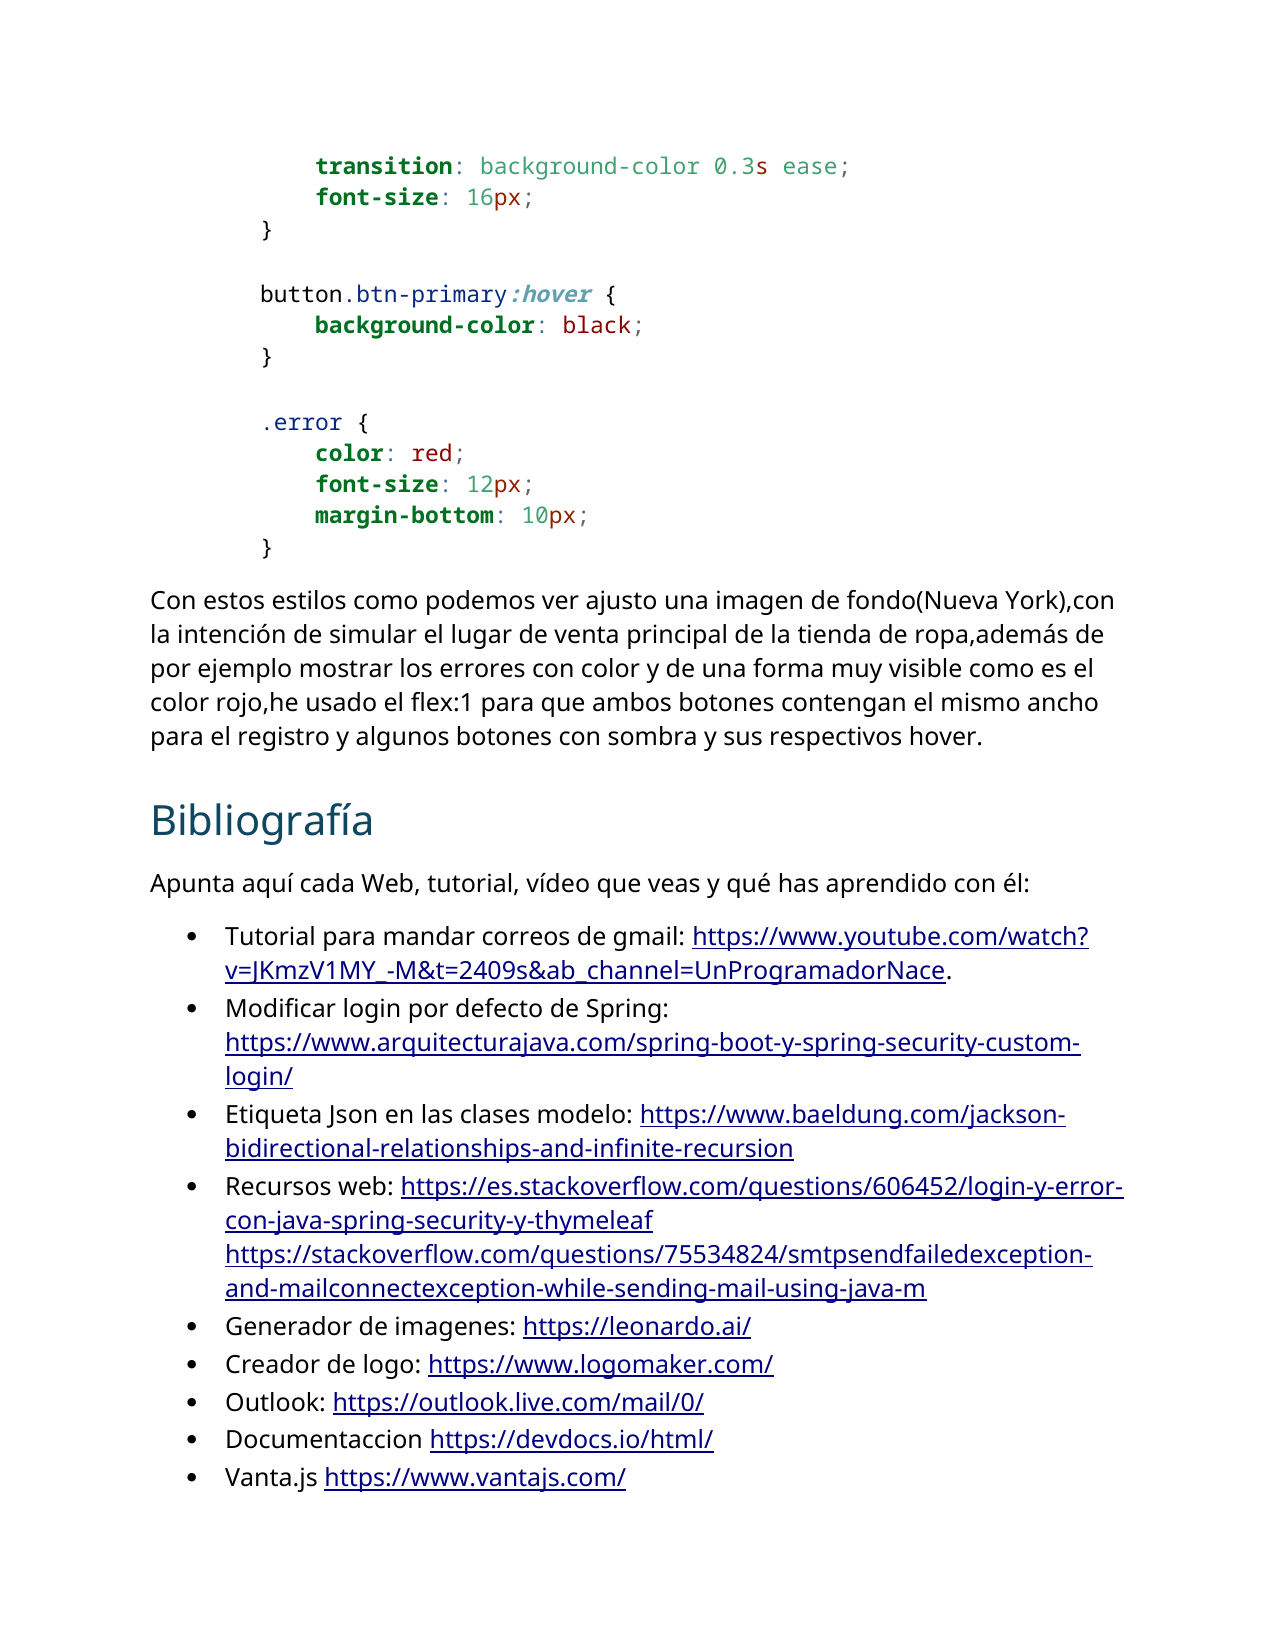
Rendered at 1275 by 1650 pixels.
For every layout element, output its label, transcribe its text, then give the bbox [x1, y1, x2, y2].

list Etiqueta Json en las clases modelo: https://www.baeldung.com/jackson-bidirectional-relationships-and-infinite-recursion [187, 1097, 1125, 1165]
text transition: background-color 0.3s ease; font-size: 16px; } button.btn-primary:hover { background-color: black; } .error { color: red; font-size: 12px; margin-bottom: 10px; } [150, 150, 1125, 562]
text Apunta aquí cada Web, tutorial, vídeo que veas y qué has aprendido con él: [150, 866, 1125, 900]
list Outlook: https://outlook.live.com/mail/0/ [187, 1384, 1125, 1418]
list Generador de imagenes: https://leonardo.ai/ [187, 1308, 1125, 1343]
list Documentaccion https://devdocs.io/html/ [187, 1422, 1125, 1456]
list Creador de logo: https://www.logomaker.com/ [187, 1346, 1125, 1380]
list Vanta.js https://www.vantajs.com/ [187, 1460, 1125, 1494]
text Con estos estilos como podemos ver ajusto una imagen de fondo(Nueva York),con la intención de simular el lugar de venta principal de la tienda de ropa,además de por ejemplo mostrar los errores con color y de una forma muy visible como es el color rojo,he usado el flex:1 para que ambos botones contengan el mismo ancho para el registro y algunos botones con sombra y sus respectivos hover. [150, 583, 1125, 753]
subtitle Bibliografía [150, 791, 1125, 847]
list Modificar login por defecto de Spring: https://www.arquitecturajava.com/spring-boot-y-spring-security-custom-login/ [187, 991, 1125, 1093]
list Recursos web: https://es.stackoverflow.com/questions/606452/login-y-error-con-java-spring-security-y-thymeleaf https://stackoverflow.com/questions/75534824/smtpsendfailedexception-and-mailconnectexception-while-sending-mail-using-java-m [187, 1168, 1125, 1305]
list Tutorial para mandar correos de gmail: https://www.youtube.com/watch?v=JKmzV1MY_-M&t=2409s&ab_channel=UnProgramadorNace. [187, 919, 1125, 987]
